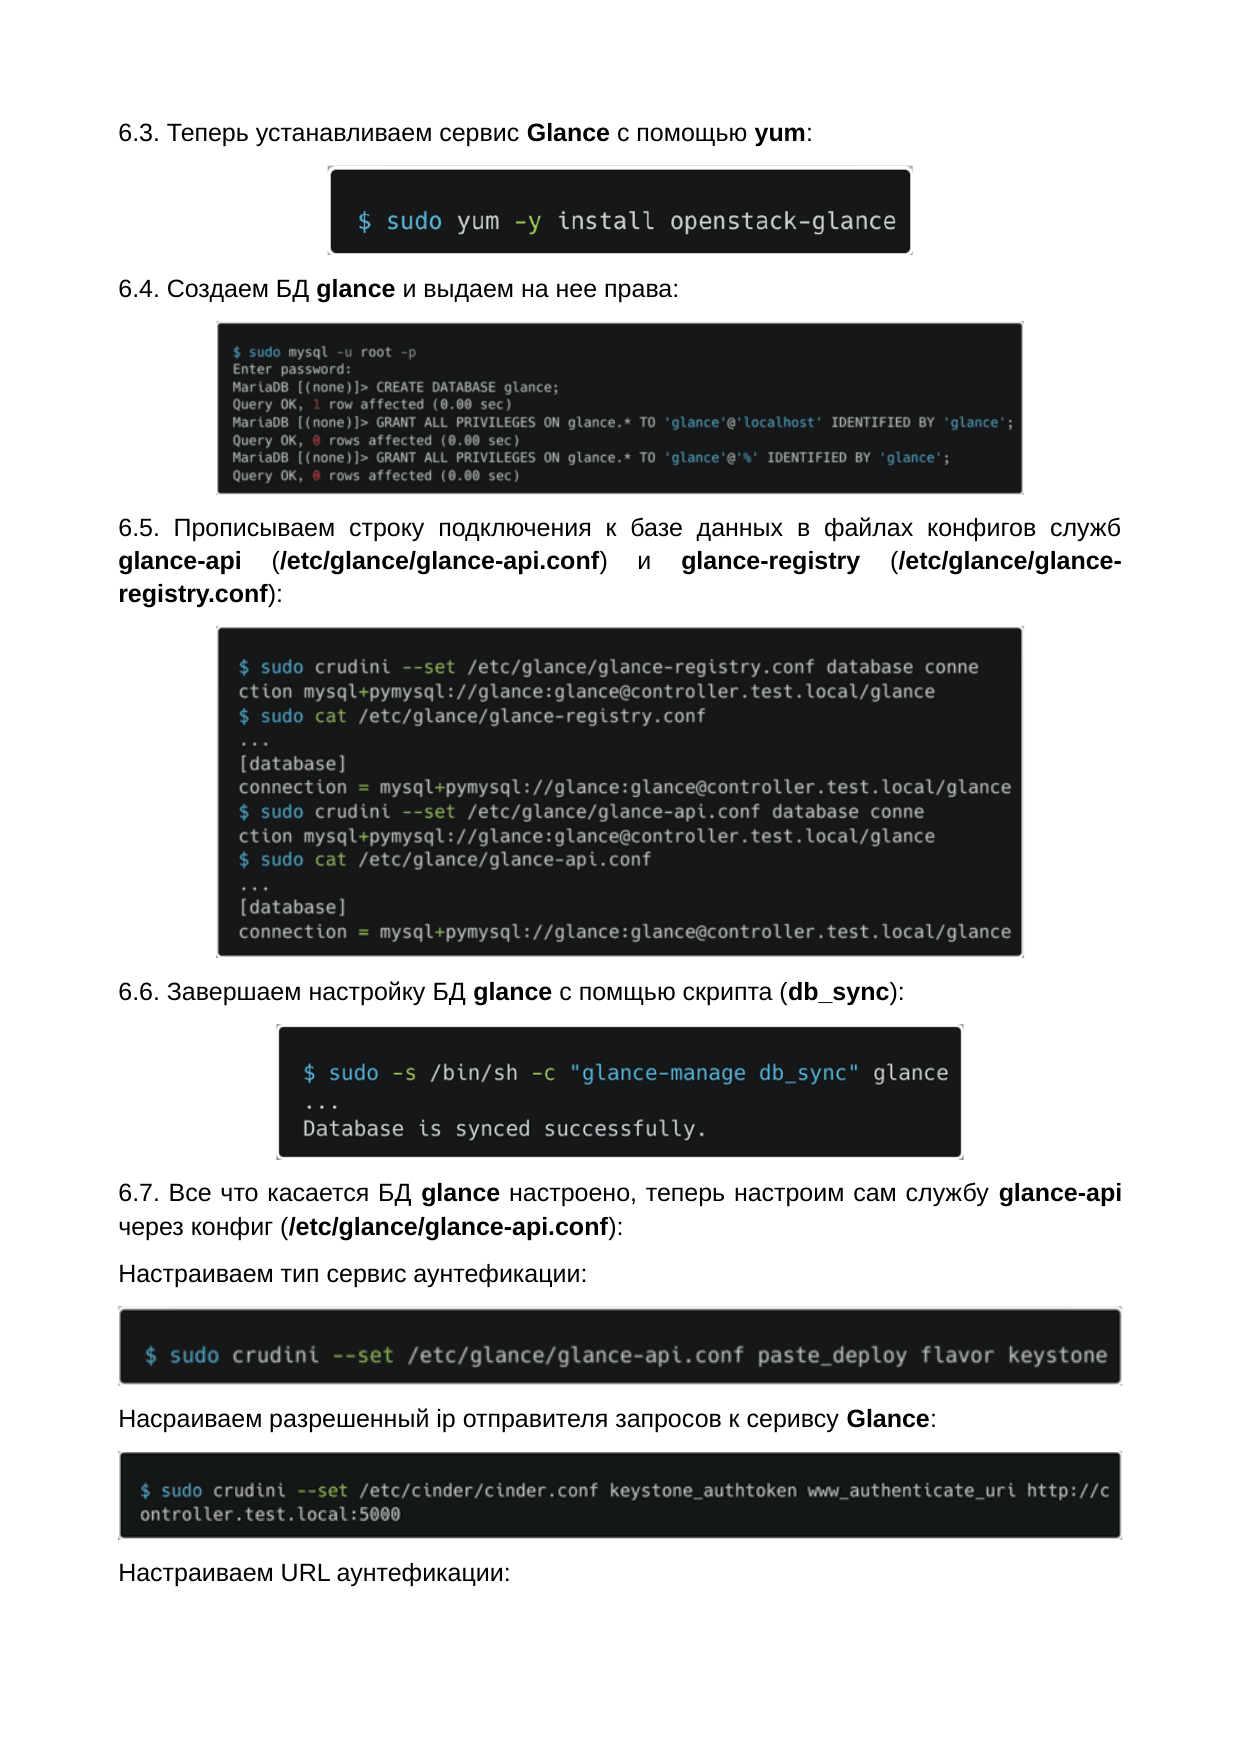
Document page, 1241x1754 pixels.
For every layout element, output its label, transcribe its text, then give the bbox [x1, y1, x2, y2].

text 6.6. Завершаем настройку БД glance с помщью скрипта (db_sync): [118, 977, 1122, 1006]
text 6.7. Все что касается БД glance настроено, теперь настроим сам службу glance-api через конфиг (/etc/glance/glance-api.conf): [118, 1178, 1122, 1240]
picture [327, 165, 913, 255]
picture [276, 1024, 964, 1160]
picture [118, 1451, 1123, 1540]
text Настраиваем тип сервис аунтефикации: [118, 1259, 1122, 1288]
picture [118, 1306, 1123, 1386]
text 6.5. Прописываем строку подключения к базе данных в файлах конфигов служб glance-api (/etc/glance/glance-api.conf) и glance-registry (/etc/glance/glance-registry.conf): [118, 513, 1122, 608]
picture [216, 626, 1025, 958]
text 6.3. Теперь устанавливаем сервис Glance с помощью yum: [118, 118, 1122, 147]
text Настраиваем URL аунтефикации: [118, 1558, 1122, 1587]
text Насраиваем разрешенный ip отправителя запросов к серивсу Glance: [118, 1404, 1122, 1433]
text 6.4. Создаем БД glance и выдаем на нее права: [118, 274, 1122, 302]
picture [216, 321, 1024, 495]
